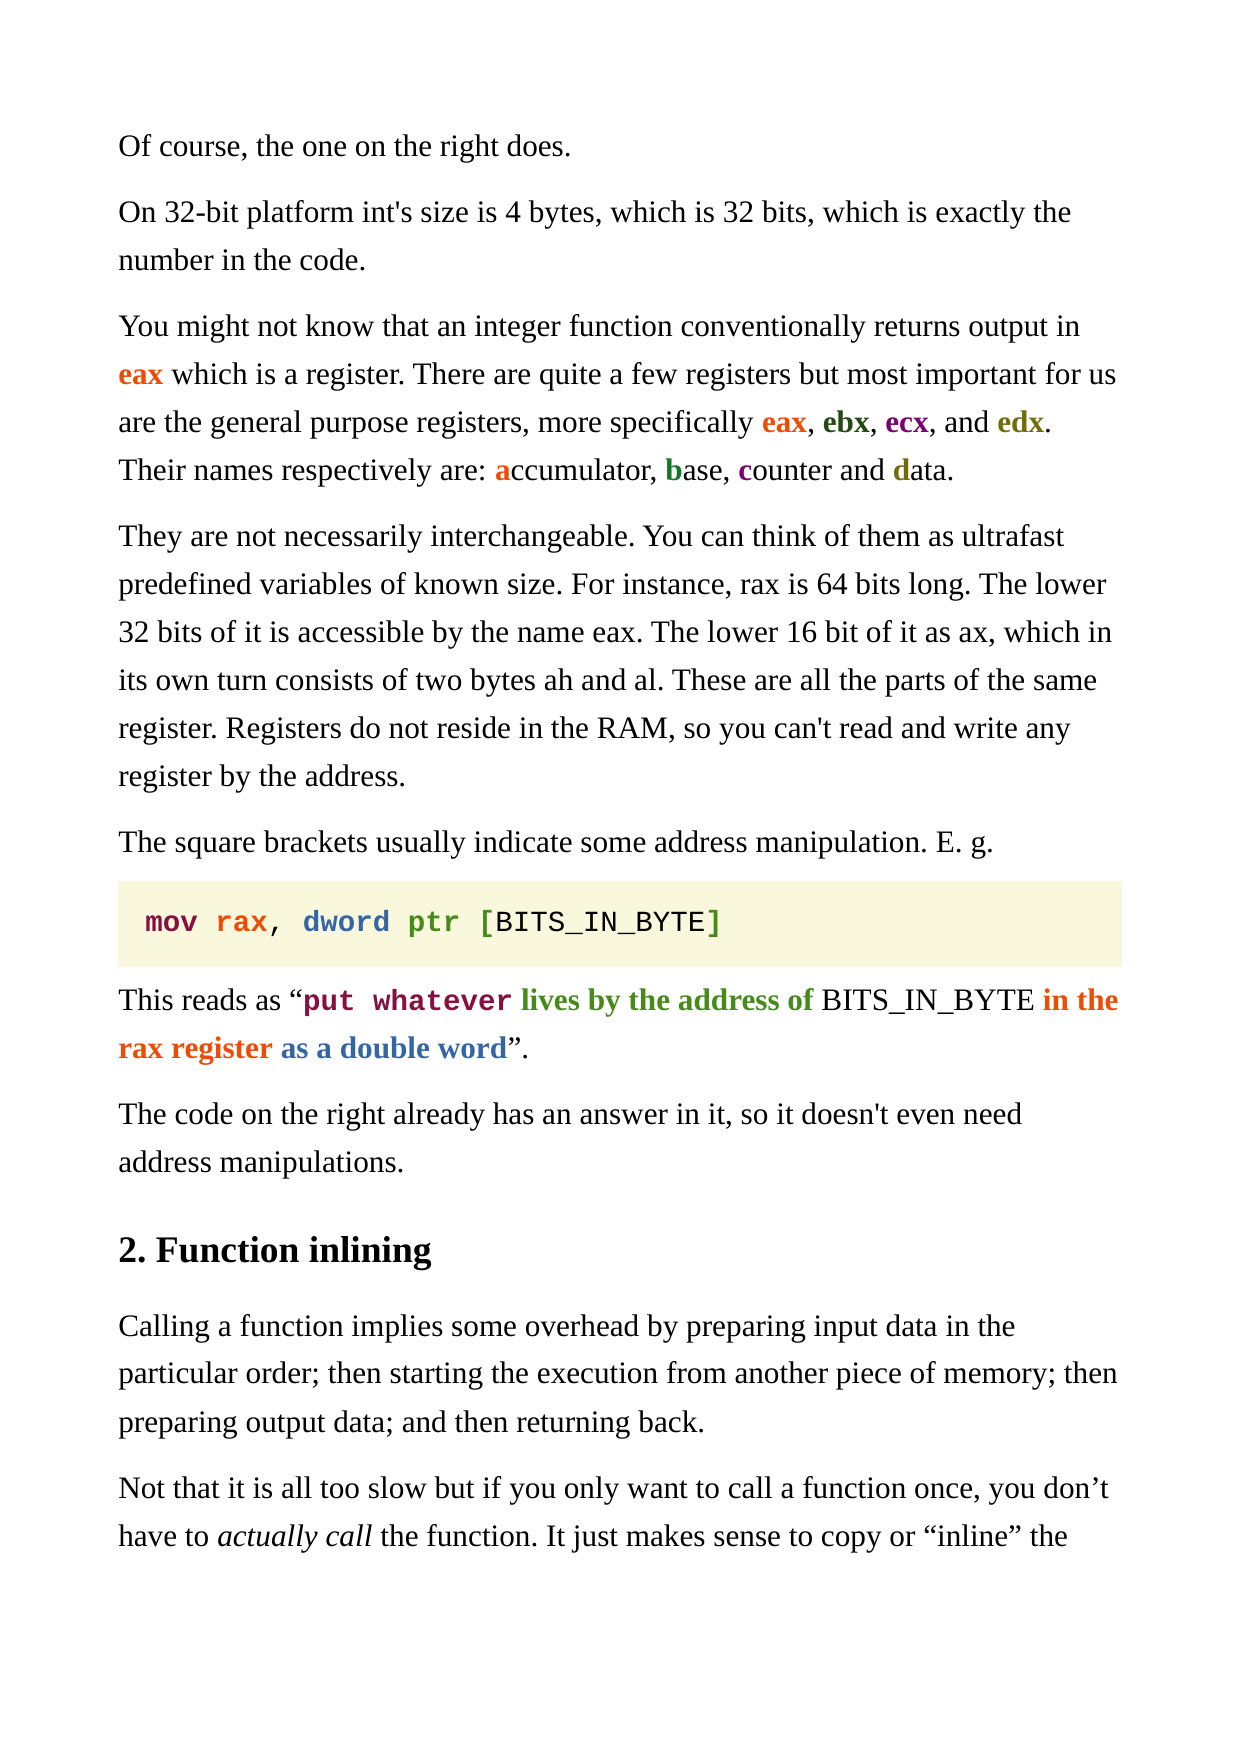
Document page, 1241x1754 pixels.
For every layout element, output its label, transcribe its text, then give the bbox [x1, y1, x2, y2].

text The square brackets usually indicate some address manipulation. E. g. [118, 814, 1122, 862]
text This reads as “put whatever lives by the address of BITS_IN_BYTE in the rax register as a double word”. [118, 972, 1122, 1068]
subtitle 2. Function inlining [118, 1227, 1122, 1271]
text On 32-bit platform int's size is 4 bytes, which is 32 bits, which is exactly the number in the code. [118, 184, 1122, 280]
text Calling a function implies some overhead by preparing input data in the particular order; then starting the execution from another piece of memory; then preparing output data; and then returning back. [118, 1298, 1122, 1442]
text Of course, the one on the right does. [118, 118, 1122, 166]
text You might not know that an integer function conventionally returns output in eax which is a register. There are quite a few registers but most important for us are the general purpose registers, more specifically eax, ebx, ecx, and edx. Their names respectively are: accumulator, base, counter and data. [118, 298, 1122, 490]
text mov rax, dword ptr [BITS_IN_BYTE] [118, 881, 1122, 967]
text They are not necessarily interchangeable. You can think of them as ultrafast predefined variables of known size. For instance, rax is 64 bits long. The lower 32 bits of it is accessible by the name eax. The lower 16 bit of it as ax, which in its own turn consists of two bytes ah and al. These are all the parts of the same register. Registers do not reside in the RAM, so you can't read and write any register by the address. [118, 508, 1122, 796]
text The code on the right already has an answer in it, so it doesn't even need address manipulations. [118, 1086, 1122, 1182]
text Not that it is all too slow but if you only want to call a function once, you don’t have to actually call the function. It just makes sense to copy or “inline” the [118, 1460, 1122, 1556]
